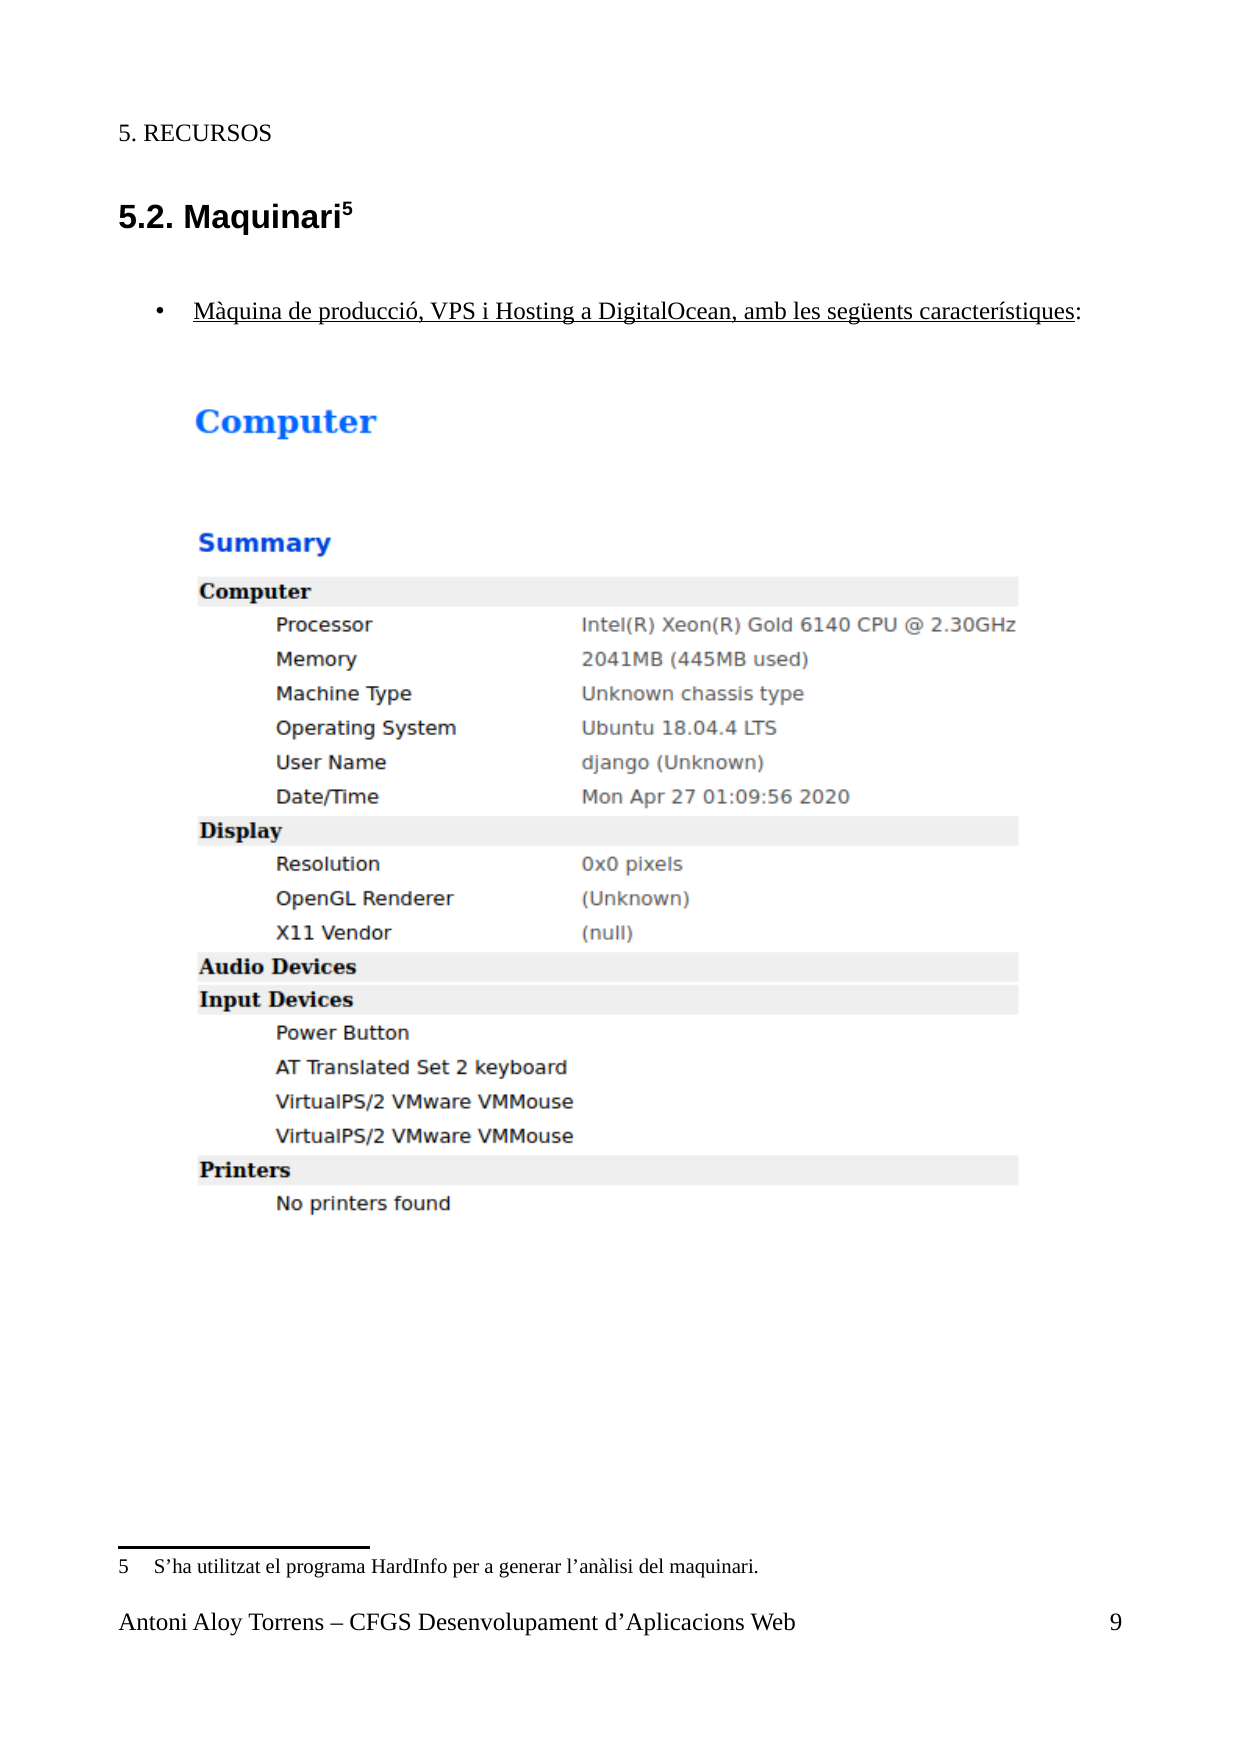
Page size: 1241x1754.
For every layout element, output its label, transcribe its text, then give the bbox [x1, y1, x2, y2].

picture [187, 391, 1053, 1237]
text S’ha utilitzat el programa HardInfo per a generar l’anàlisi del maquinari. [118, 1553, 1122, 1578]
list Màquina de producció, VPS i Hosting a DigitalOcean, amb les següents característiques: [156, 296, 1122, 325]
subtitle 5.2. Maquinari [118, 197, 1122, 236]
